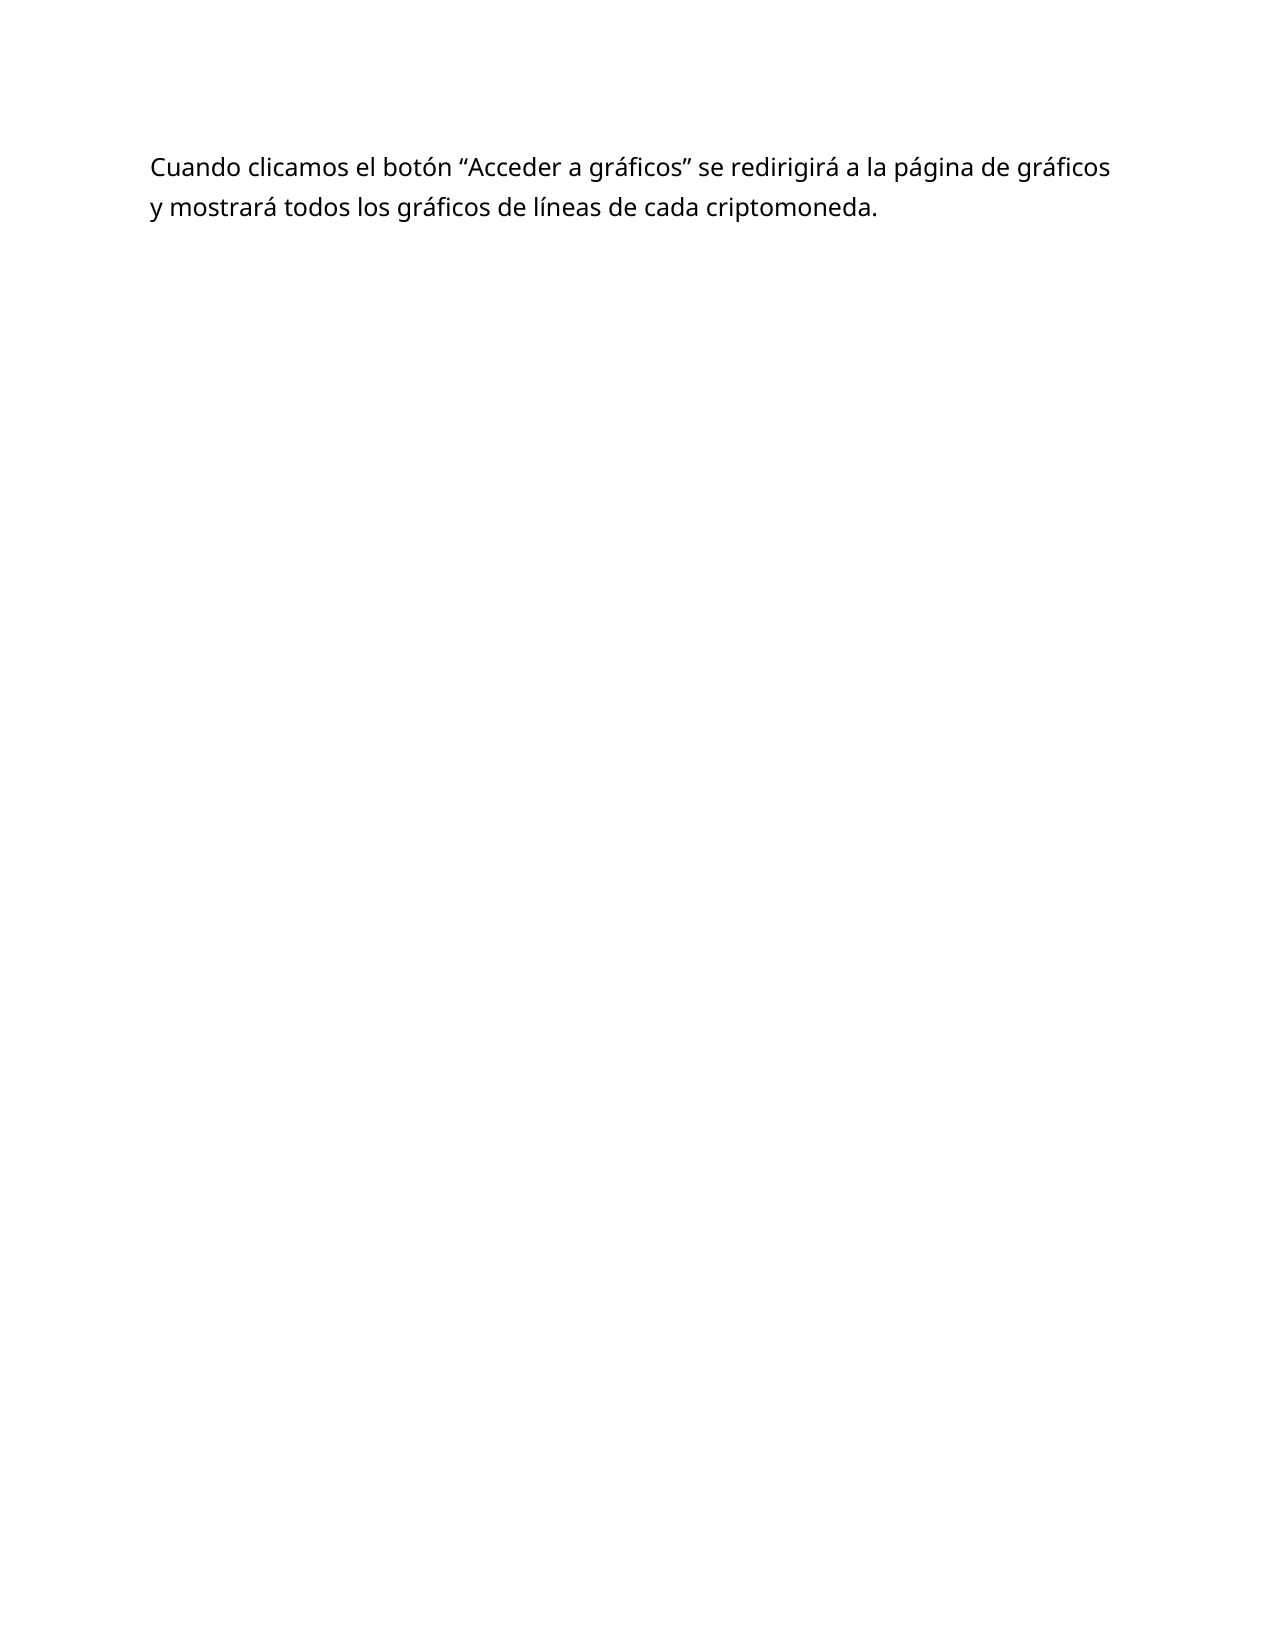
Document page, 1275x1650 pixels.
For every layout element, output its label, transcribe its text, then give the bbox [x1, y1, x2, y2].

text Cuando clicamos el botón “Acceder a gráficos” se redirigirá a la página de gráficos y mostrará todos los gráficos de líneas de cada criptomoneda. [150, 150, 1125, 223]
